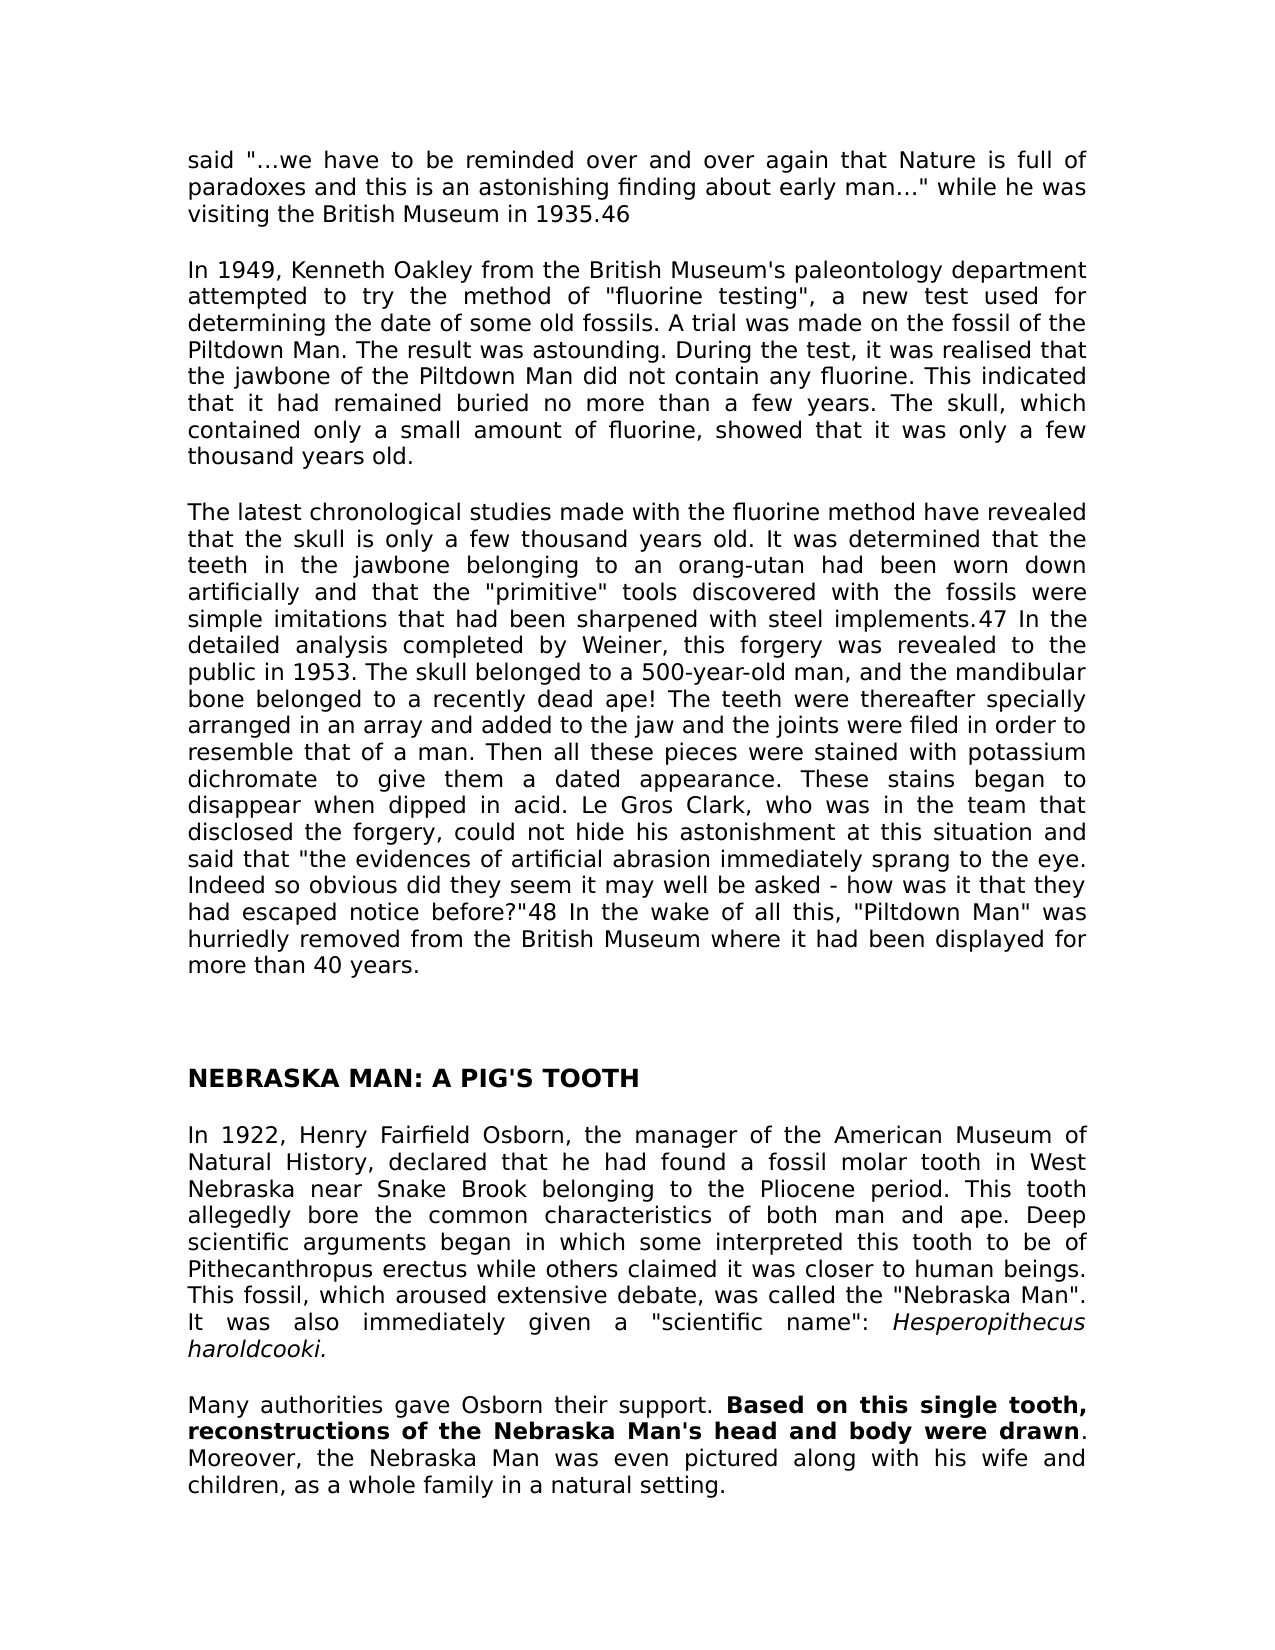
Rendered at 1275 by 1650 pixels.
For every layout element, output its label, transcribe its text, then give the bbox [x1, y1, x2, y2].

text Nebraska Man: A Pig's Tooth [187, 1064, 1088, 1093]
text In 1922, Henry Fairfield Osborn, the manager of the American Museum of Natural History, declared that he had found a fossil molar tooth in West Nebraska near Snake Brook belonging to the Pliocene period. This tooth allegedly bore the common characteristics of both man and ape. Deep scientific arguments began in which some interpreted this tooth to be of Pithecanthropus erectus while others claimed it was closer to human beings. This fossil, which aroused extensive debate, was called the "Nebraska Man". It was also immediately given a "scientific name": Hesperopithecus haroldcooki. [187, 1123, 1088, 1363]
text The latest chronological studies made with the fluorine method have revealed that the skull is only a few thousand years old. It was determined that the teeth in the jawbone belonging to an orang-utan had been worn down artificially and that the "primitive" tools discovered with the fossils were simple imitations that had been sharpened with steel implements.47 In the detailed analysis completed by Weiner, this forgery was revealed to the public in 1953. The skull belonged to a 500-year-old man, and the mandibular bone belonged to a recently dead ape! The teeth were thereafter specially arranged in an array and added to the jaw and the joints were filed in order to resemble that of a man. Then all these pieces were stained with potassium dichromate to give them a dated appearance. These stains began to disappear when dipped in acid. Le Gros Clark, who was in the team that disclosed the forgery, could not hide his astonishment at this situation and said that "the evidences of artificial abrasion immediately sprang to the eye. Indeed so obvious did they seem it may well be asked - how was it that they had escaped notice before?"48 In the wake of all this, "Piltdown Man" was hurriedly removed from the British Museum where it had been displayed for more than 40 years. [187, 499, 1088, 979]
text Many authorities gave Osborn their support. Based on this single tooth, reconstructions of the Nebraska Man's head and body were drawn. Moreover, the Nebraska Man was even pictured along with his wife and children, as a whole family in a natural setting. [187, 1392, 1088, 1498]
text said "…we have to be reminded over and over again that Nature is full of paradoxes and this is an astonishing finding about early man…" while he was visiting the British Museum in 1935.46 [187, 148, 1088, 228]
text In 1949, Kenneth Oakley from the British Museum's paleontology department attempted to try the method of "fluorine testing", a new test used for determining the date of some old fossils. A trial was made on the fossil of the Piltdown Man. The result was astounding. During the test, it was realised that the jawbone of the Piltdown Man did not contain any fluorine. This indicated that it had remained buried no more than a few years. The skull, which contained only a small amount of fluorine, showed that it was only a few thousand years old. [187, 257, 1088, 470]
